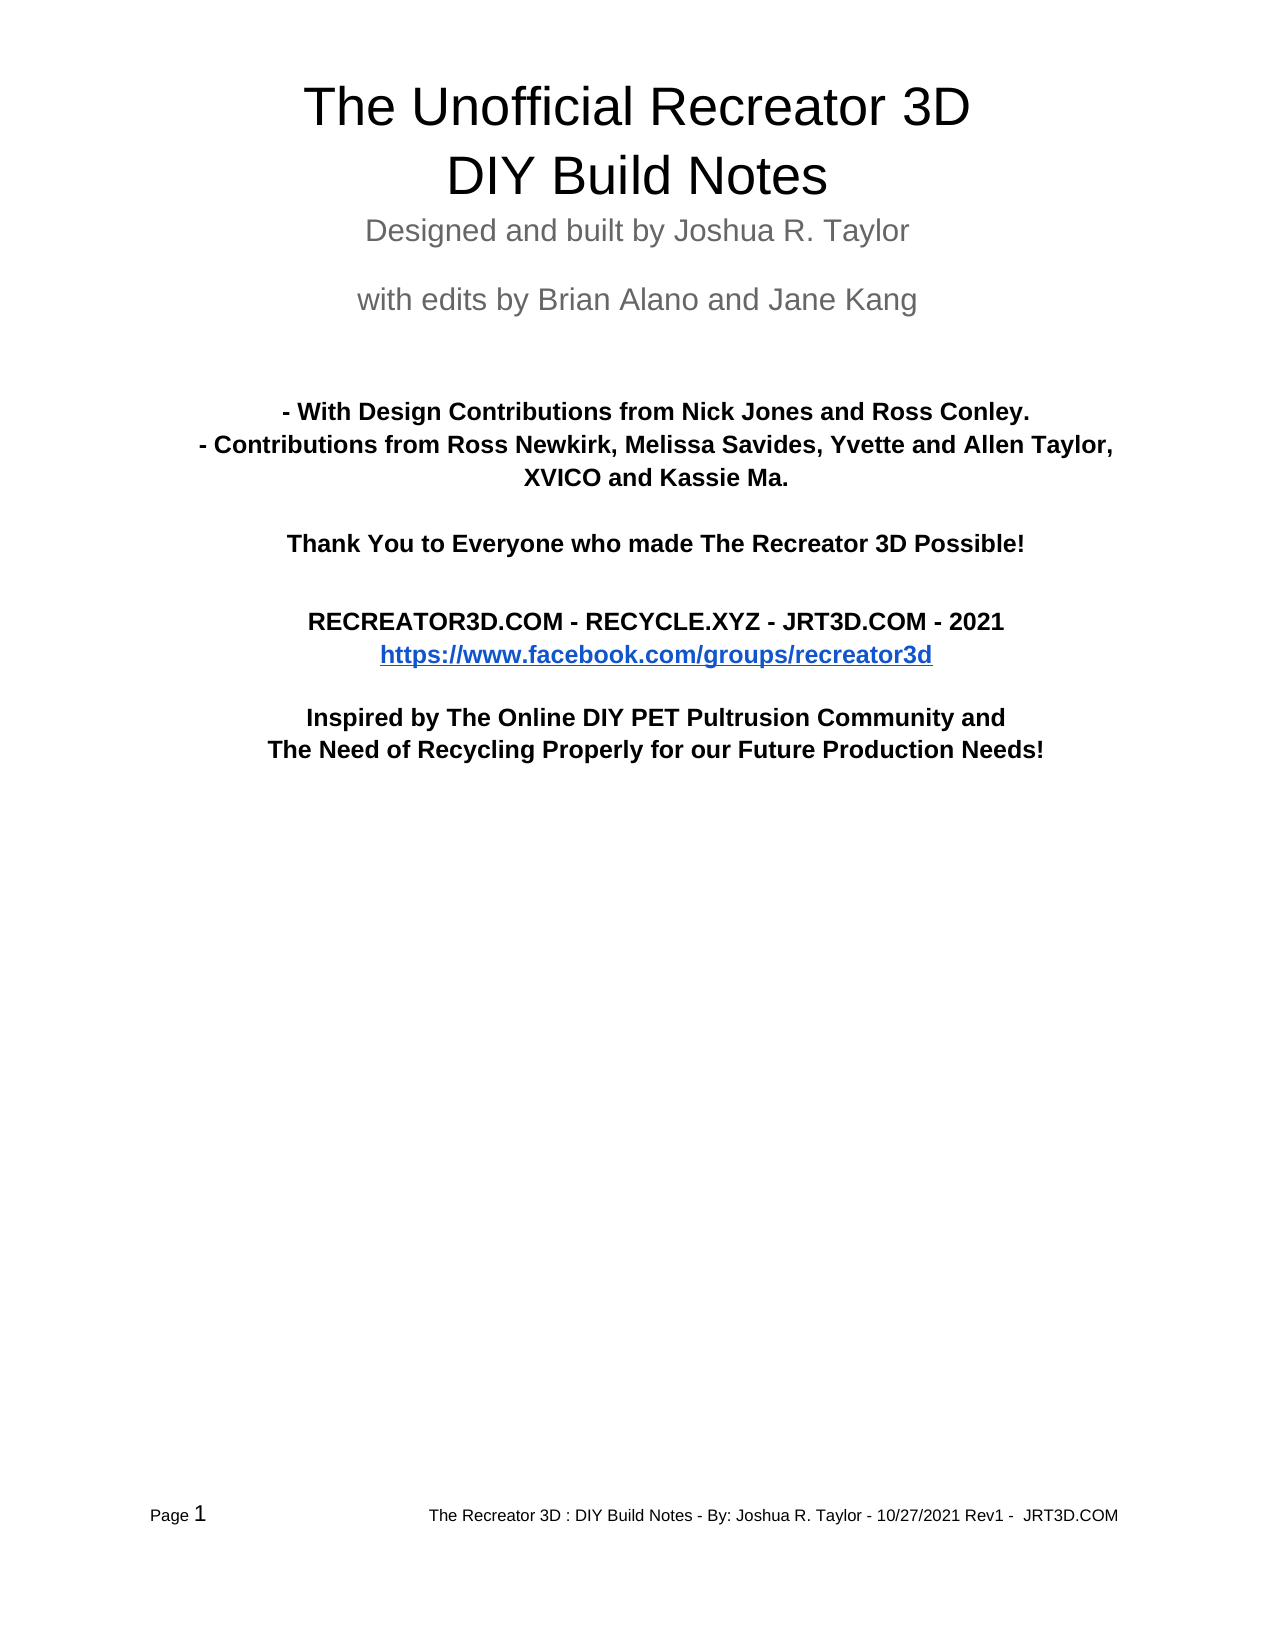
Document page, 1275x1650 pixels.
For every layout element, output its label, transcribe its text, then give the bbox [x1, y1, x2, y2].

text Thank You to Everyone who made The Recreator 3D Possible! [112, 496, 1200, 558]
text - With Design Contributions from Nick Jones and Ross Conley. [112, 397, 1200, 426]
title DIY Build Notes [150, 143, 1125, 206]
text RECREATOR3D.COM - RECYCLE.XYZ - JRT3D.COM - 2021 https://www.facebook.com/groups/recreator3d [112, 607, 1200, 699]
subtitle Designed and built by Joshua R. Taylor [150, 212, 1125, 248]
subtitle with edits by Brian Alano and Jane Kang [150, 281, 1125, 317]
title The Unofficial Recreator 3D [150, 75, 1125, 137]
text The Need of Recycling Properly for our Future Production Needs! [112, 736, 1200, 797]
text - Contributions from Ross Newkirk, Melissa Savides, Yvette and Allen Taylor, [112, 430, 1200, 459]
text XVICO and Kassie Ma. [112, 463, 1200, 492]
text Inspired by The Online DIY PET Pultrusion Community and [112, 702, 1200, 731]
